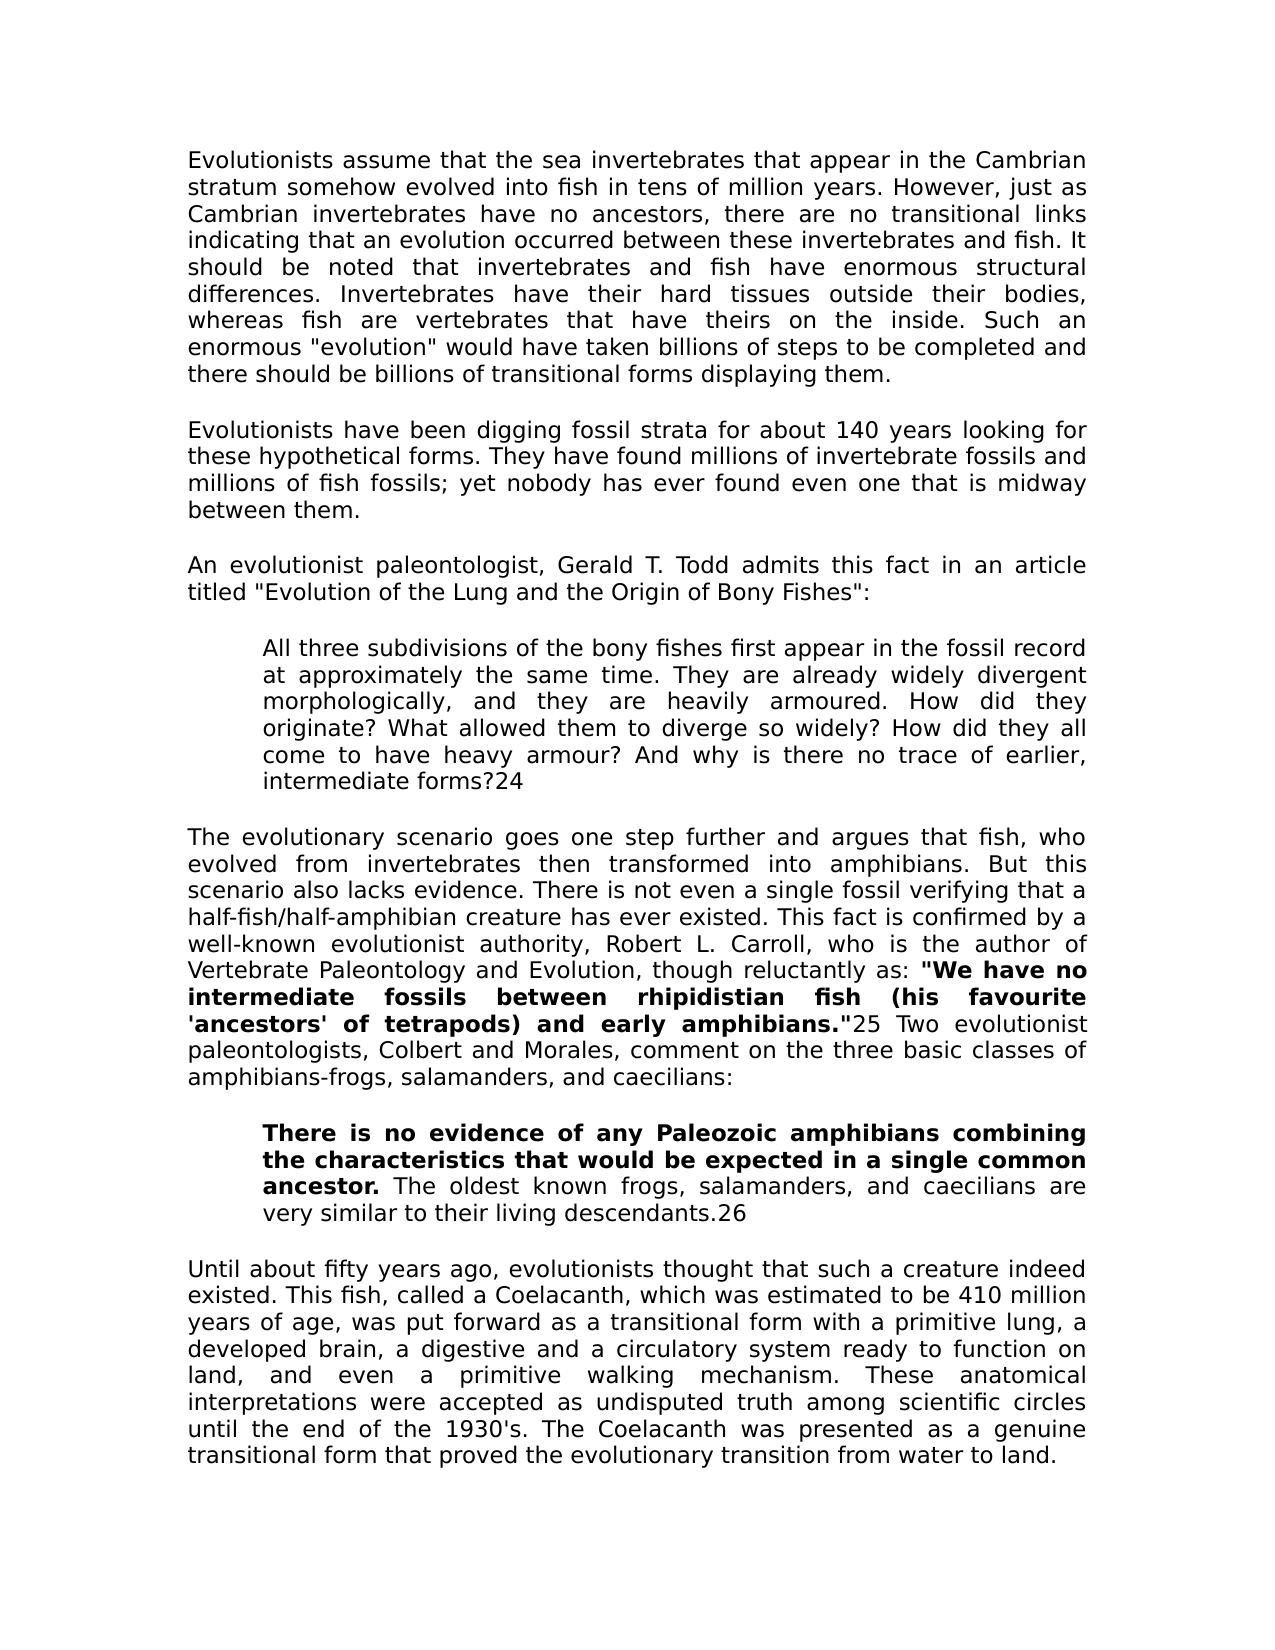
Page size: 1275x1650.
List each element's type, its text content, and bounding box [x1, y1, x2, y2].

text Evolutionists have been digging fossil strata for about 140 years looking for these hypothetical forms. They have found millions of invertebrate fossils and millions of fish fossils; yet nobody has ever found even one that is midway between them. [187, 417, 1088, 523]
text An evolutionist paleontologist, Gerald T. Todd admits this fact in an article titled "Evolution of the Lung and the Origin of Bony Fishes": [187, 553, 1088, 606]
text Evolutionists assume that the sea invertebrates that appear in the Cambrian stratum somehow evolved into fish in tens of million years. However, just as Cambrian invertebrates have no ancestors, there are no transitional links indicating that an evolution occurred between these invertebrates and fish. It should be noted that invertebrates and fish have enormous structural differences. Invertebrates have their hard tissues outside their bodies, whereas fish are vertebrates that have theirs on the inside. Such an enormous "evolution" would have taken billions of steps to be completed and there should be billions of transitional forms displaying them. [187, 148, 1088, 388]
text Until about fifty years ago, evolutionists thought that such a creature indeed existed. This fish, called a Coelacanth, which was estimated to be 410 million years of age, was put forward as a transitional form with a primitive lung, a developed brain, a digestive and a circulatory system ready to function on land, and even a primitive walking mechanism. These anatomical interpretations were accepted as undisputed truth among scientific circles until the end of the 1930's. The Coelacanth was presented as a genuine transitional form that proved the evolutionary transition from water to land. [187, 1256, 1088, 1469]
text There is no evidence of any Paleozoic amphibians combining the characteristics that would be expected in a single common ancestor. The oldest known frogs, salamanders, and caecilians are very similar to their living descendants.26 [262, 1120, 1088, 1227]
text The evolutionary scenario goes one step further and argues that fish, who evolved from invertebrates then transformed into amphibians. But this scenario also lacks evidence. There is not even a single fossil verifying that a half-fish/half-amphibian creature has ever existed. This fact is confirmed by a well-known evolutionist authority, Robert L. Carroll, who is the author of Vertebrate Paleontology and Evolution, though reluctantly as: "We have no intermediate fossils between rhipidistian fish (his favourite 'ancestors' of tetrapods) and early amphibians."25 Two evolutionist paleontologists, Colbert and Morales, comment on the three basic classes of amphibians-frogs, salamanders, and caecilians: [187, 824, 1088, 1091]
text All three subdivisions of the bony fishes first appear in the fossil record at approximately the same time. They are already widely divergent morphologically, and they are heavily armoured. How did they originate? What allowed them to diverge so widely? How did they all come to have heavy armour? And why is there no trace of earlier, intermediate forms?24 [262, 635, 1088, 795]
